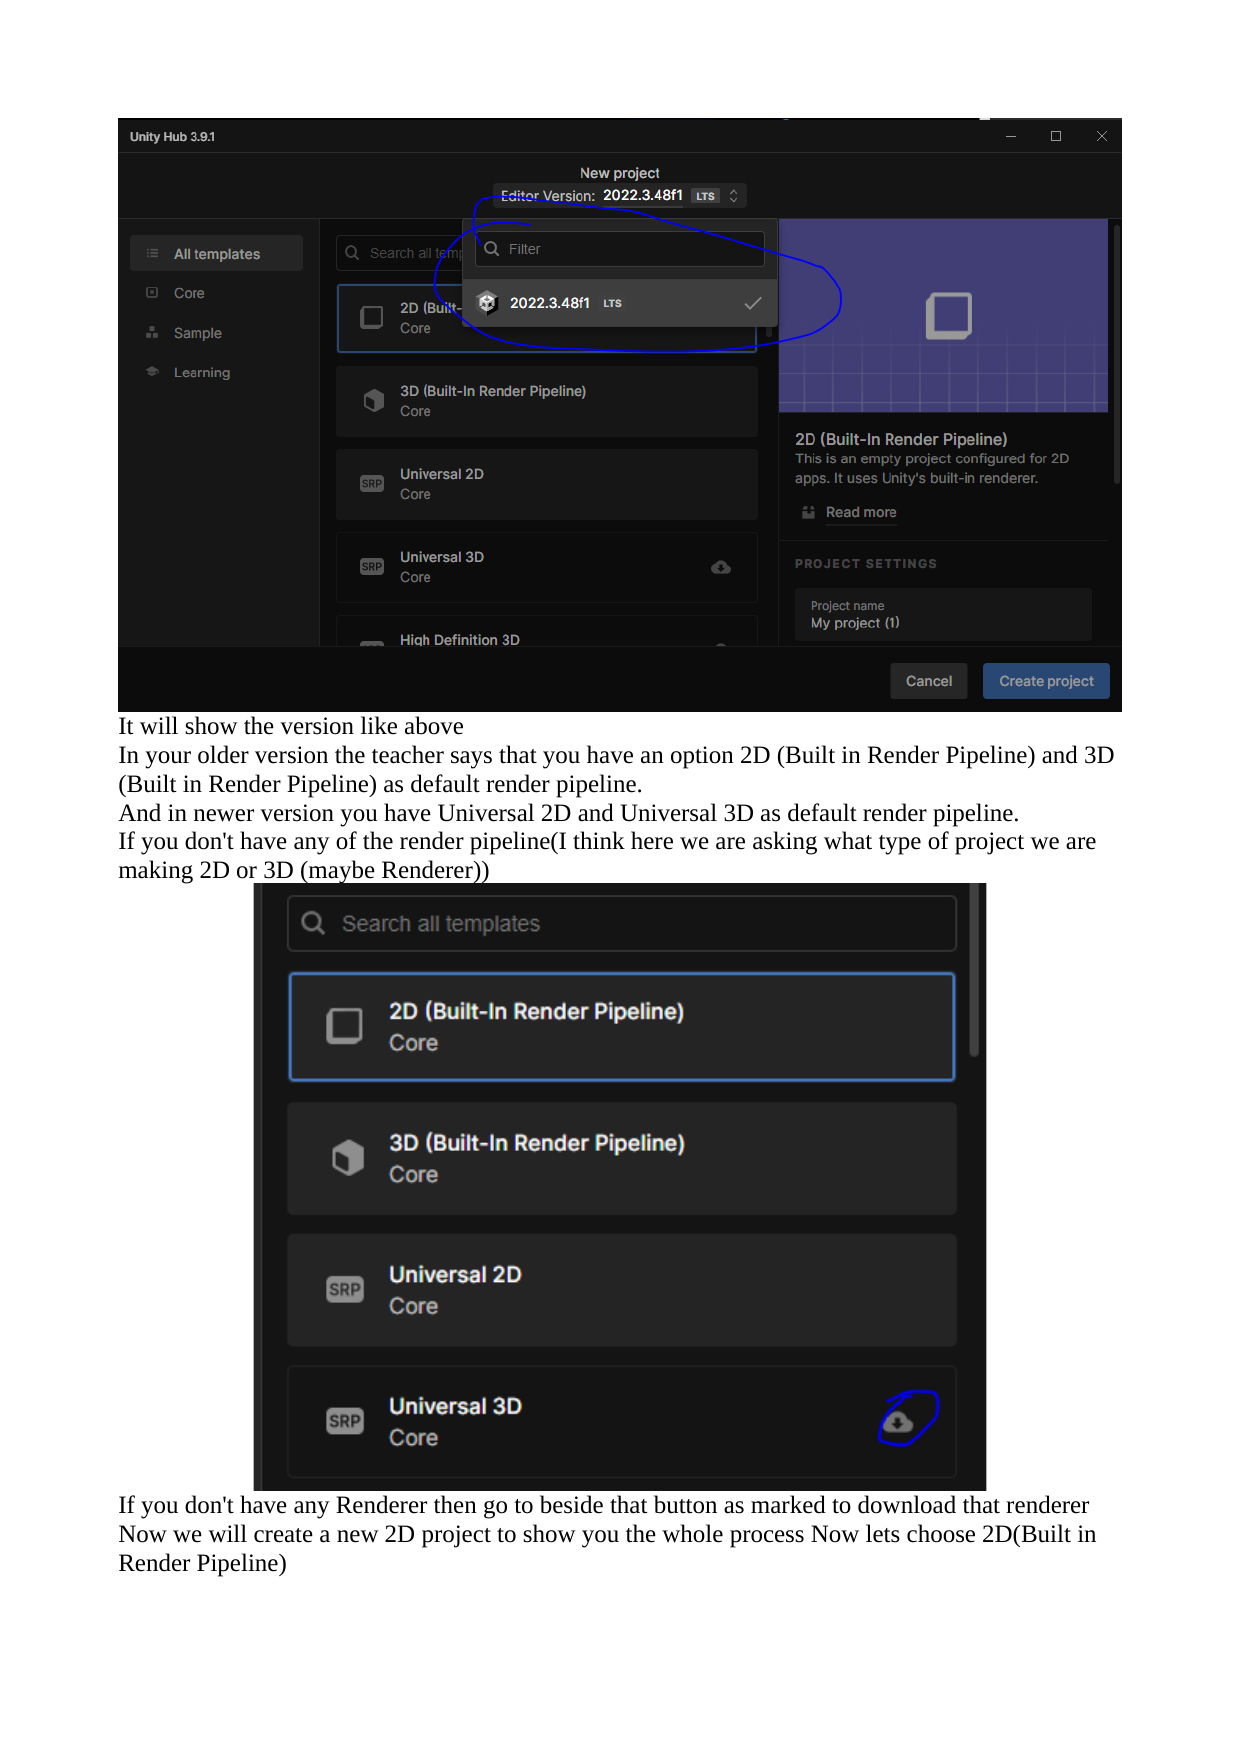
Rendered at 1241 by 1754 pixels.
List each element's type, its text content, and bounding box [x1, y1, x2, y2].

text It will show the version like above [118, 712, 1122, 740]
text If you don't have any of the render pipeline(I think here we are asking what type of project we are making 2D or 3D (maybe Renderer)) [118, 826, 1122, 884]
text And in newer version you have Universal 2D and Universal 3D as default render pipeline. [118, 798, 1122, 826]
text Now we will create a new 2D project to show you the whole process Now lets choose 2D(Built in Render Pipeline) [118, 1519, 1122, 1576]
text If you don't have any Renderer then go to beside that button as marked to download that renderer [118, 884, 1122, 1519]
picture [253, 883, 987, 1491]
text In your older version the teacher says that you have an option 2D (Built in Render Pipeline) and 3D (Built in Render Pipeline) as default render pipeline. [118, 740, 1122, 798]
picture [118, 118, 1122, 712]
